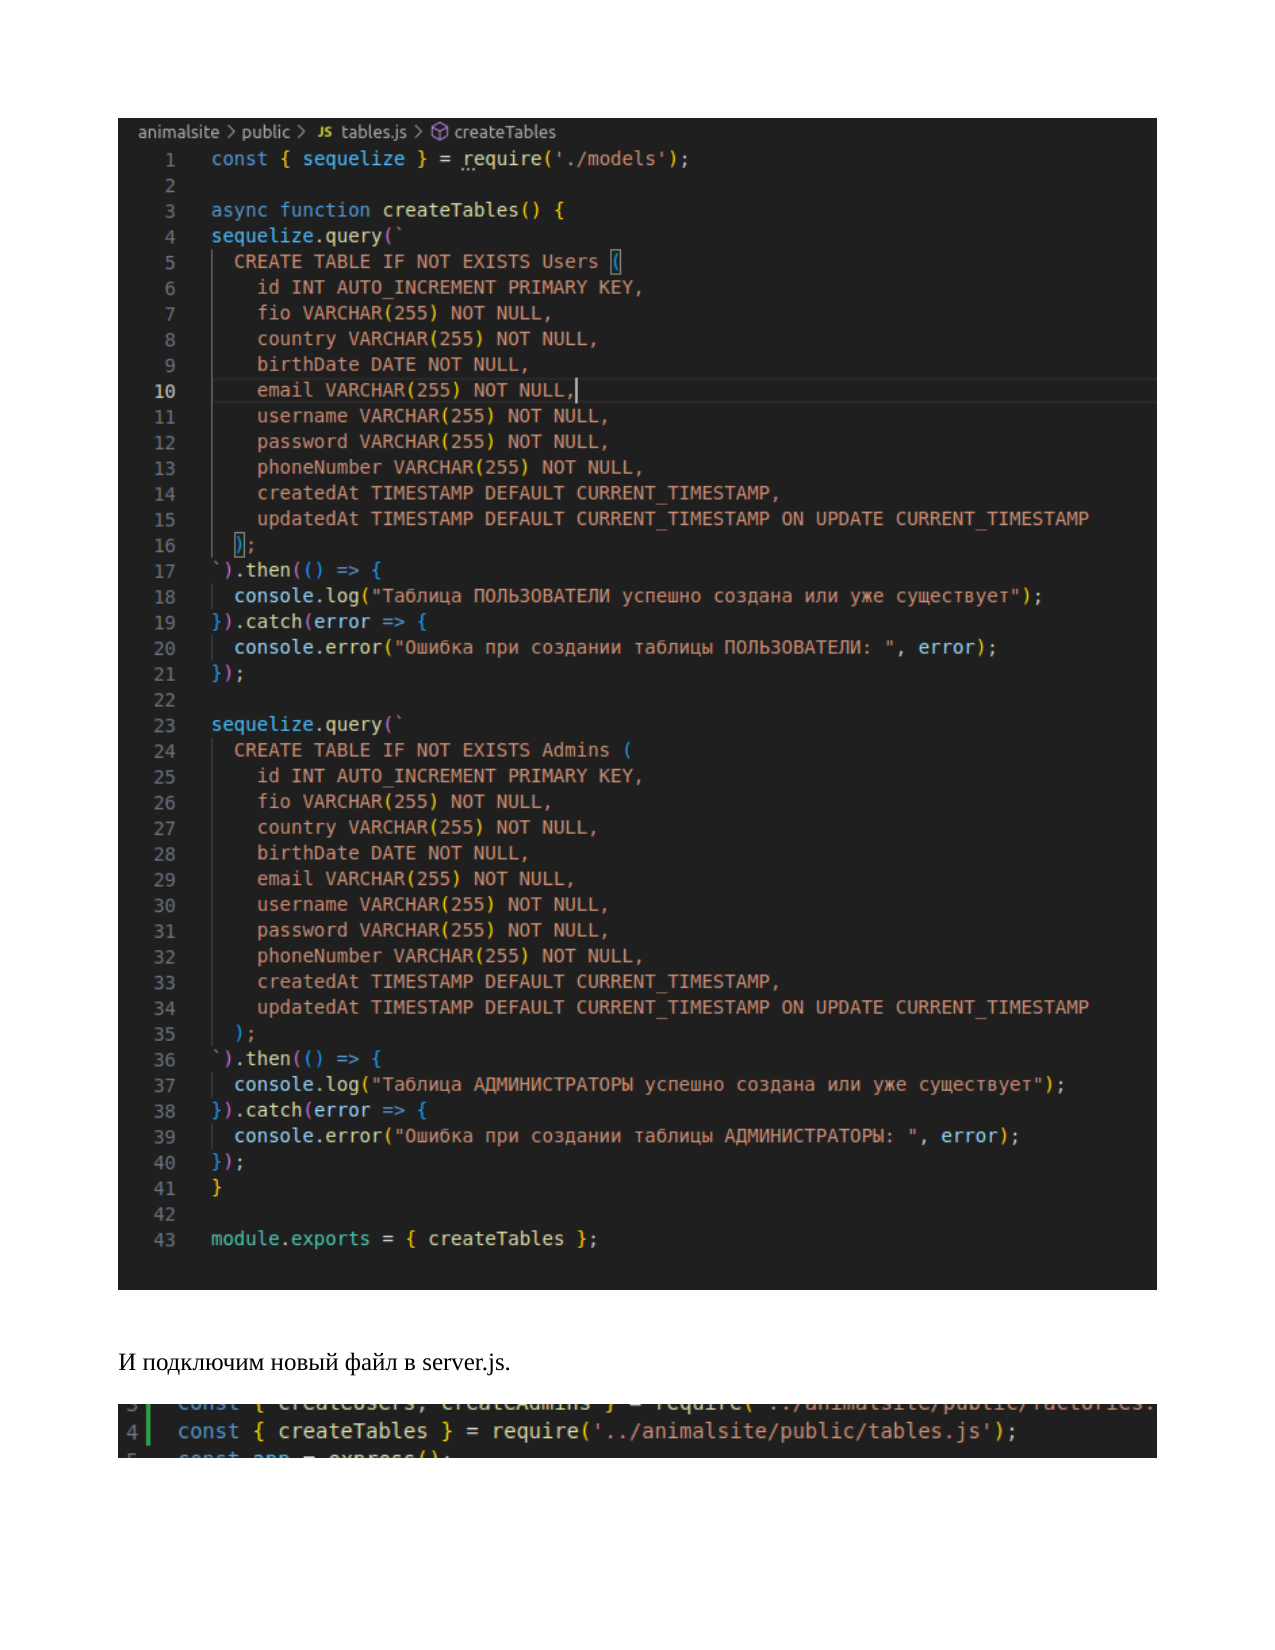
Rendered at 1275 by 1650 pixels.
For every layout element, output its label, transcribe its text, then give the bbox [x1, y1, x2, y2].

text И подключим новый файл в server.js. [118, 1347, 1157, 1376]
picture [118, 118, 1157, 1290]
picture [118, 1404, 1157, 1458]
